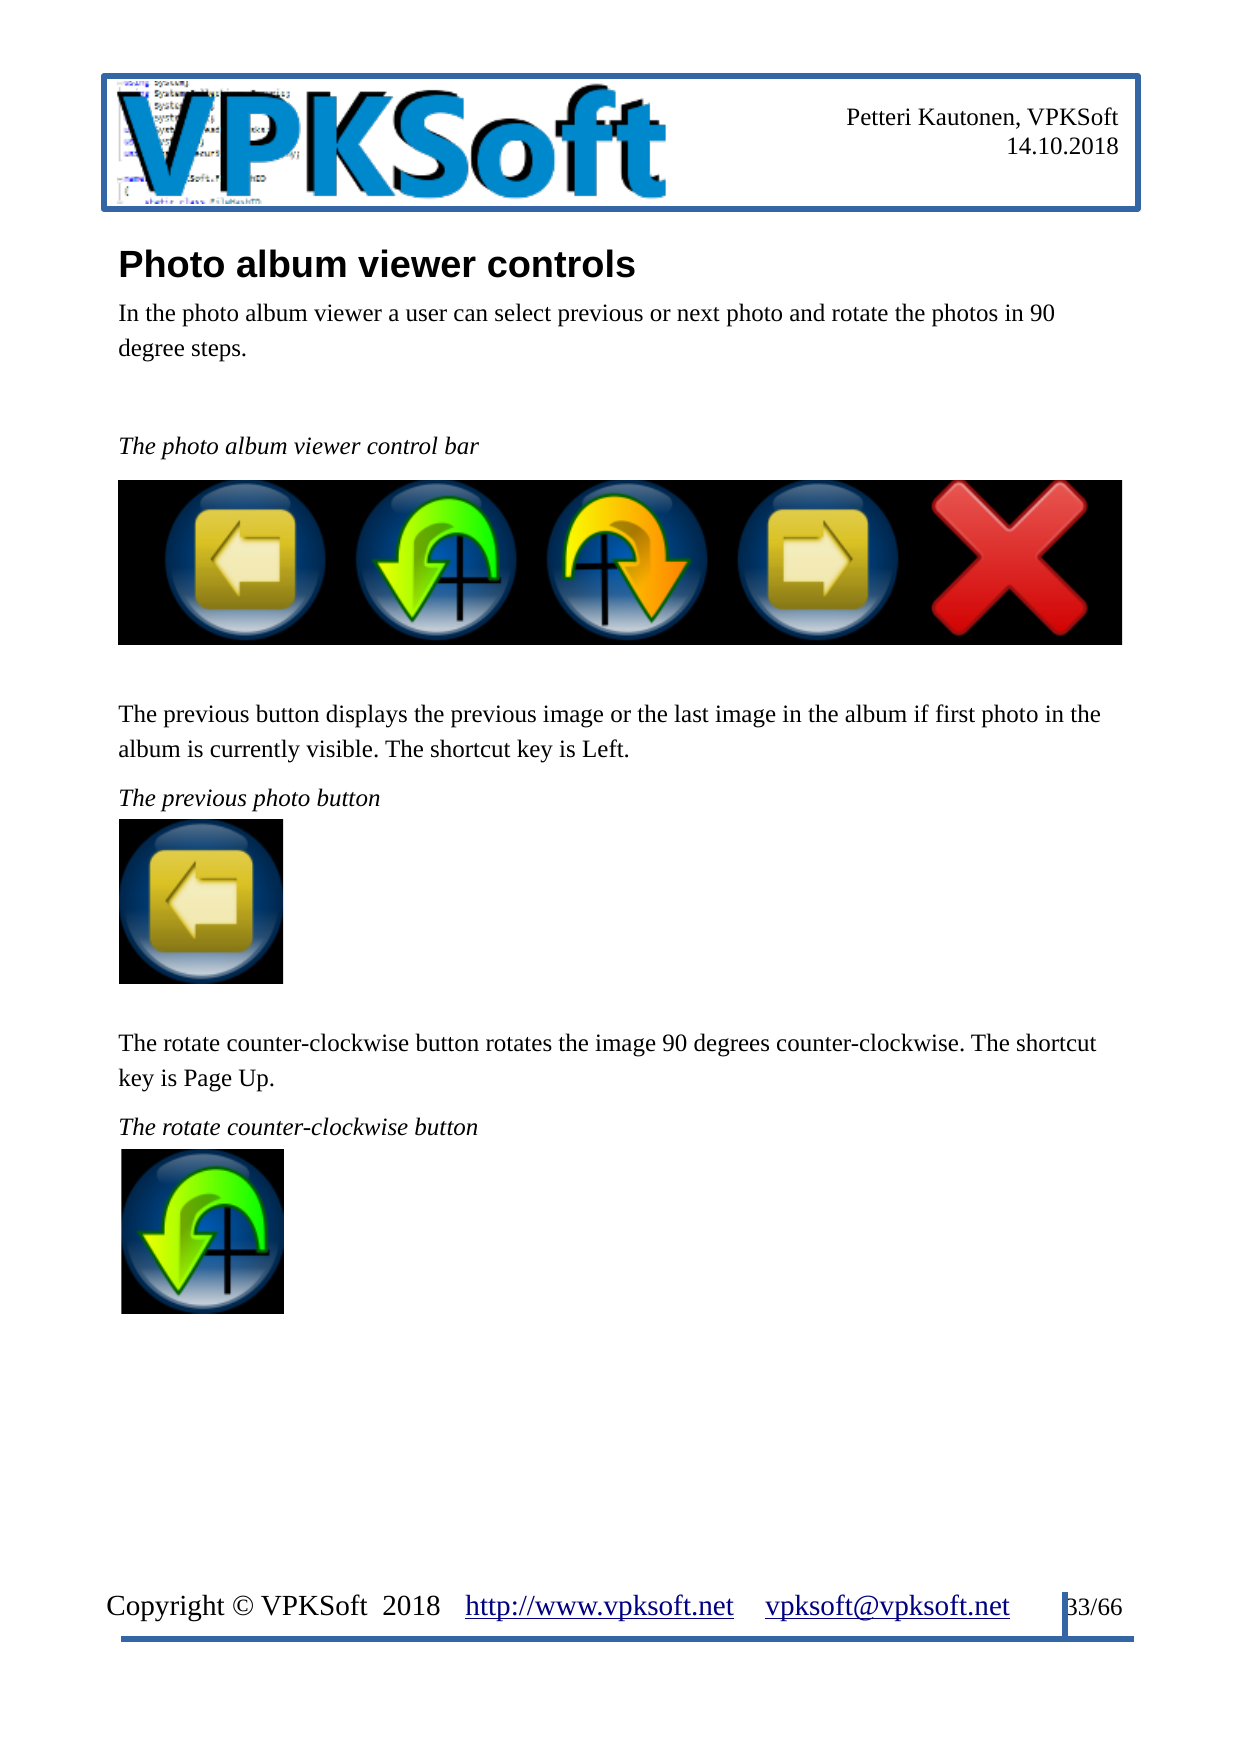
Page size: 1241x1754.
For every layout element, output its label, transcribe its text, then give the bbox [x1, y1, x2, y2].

picture [116, 81, 672, 204]
text The previous button displays the previous image or the last image in the album if first photo in the album is currently visible. The shortcut key is Left. [118, 699, 1122, 763]
text The rotate counter-clockwise button [118, 1112, 1122, 1141]
text The rotate counter-clockwise button rotates the image 90 degrees counter-clockwise. The shortcut key is Page Up. [118, 1028, 1122, 1092]
picture [119, 819, 284, 984]
picture [118, 480, 1123, 645]
text In the photo album viewer a user can select previous or next photo and rotate the photos in 90 degree steps. [118, 298, 1122, 361]
subtitle Photo album viewer controls [118, 242, 1122, 286]
picture [121, 1149, 284, 1314]
text The previous photo button [118, 783, 1122, 812]
text The photo album viewer control bar [118, 431, 1122, 459]
